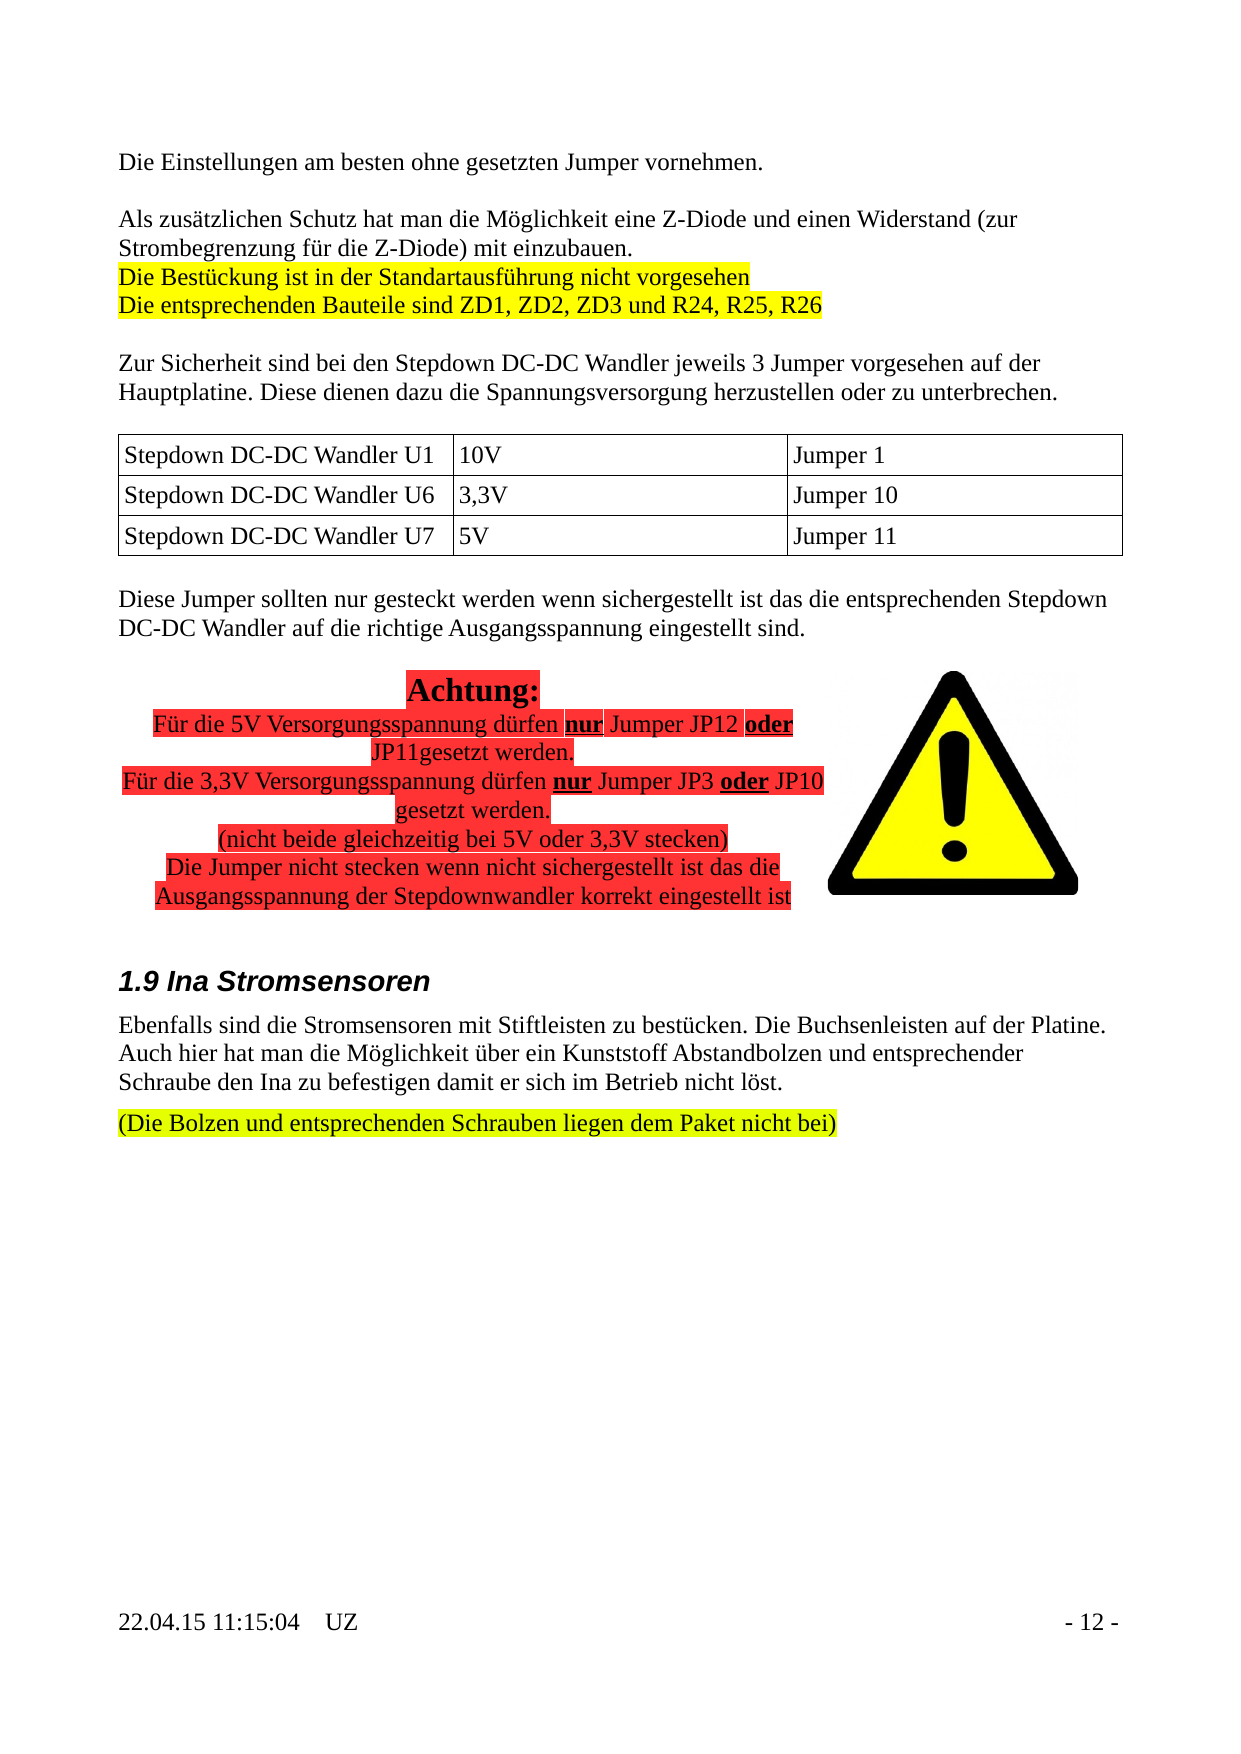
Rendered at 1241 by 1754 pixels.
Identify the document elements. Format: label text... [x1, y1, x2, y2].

subtitle 1.9 Ina Stromsensoren [118, 964, 1122, 997]
text Für die 5V Versorgungsspannung dürfen nur Jumper JP12 oder JP11gesetzt werden. [118, 709, 827, 766]
text [1079, 824, 1122, 852]
text Ebenfalls sind die Stromsensoren mit Stiftleisten zu bestücken. Die Buchsenleisten auf der Platine. Auch hier hat man die Möglichkeit über ein Kunststoff Abstandbolzen und entsprechender Schraube den Ina zu befestigen damit er sich im Betrieb nicht löst. [118, 1010, 1122, 1096]
text Für die 3,3V Versorgungsspannung dürfen nur Jumper JP3 oder JP10 gesetzt werden. [118, 766, 827, 824]
table_cell Stepdown DC-DC Wandler U7 [119, 516, 453, 555]
text Achtung: [118, 670, 1122, 709]
table_cell Jumper 10 [788, 476, 1122, 515]
text Die entsprechenden Bauteile sind ZD1, ZD2, ZD3 und R24, R25, R26 [118, 291, 1122, 319]
table_cell Stepdown DC-DC Wandler U6 [119, 476, 453, 515]
text Zur Sicherheit sind bei den Stepdown DC-DC Wandler jeweils 3 Jumper vorgesehen auf der Hauptplatine. Diese dienen dazu die Spannungsversorgung herzustellen oder zu unterbrechen. [118, 348, 1122, 406]
text Die Jumper nicht stecken wenn nicht sichergestellt ist das die Ausgangsspannung der Stepdownwandler korrekt eingestellt ist [118, 852, 1122, 910]
text Die Einstellungen am besten ohne gesetzten Jumper vornehmen. [118, 147, 1122, 176]
text [1079, 709, 1122, 766]
table_cell 3,3V [454, 476, 787, 515]
picture [827, 671, 1079, 895]
text Diese Jumper sollten nur gesteckt werden wenn sichergestellt ist das die entsprechenden Stepdown DC-DC Wandler auf die richtige Ausgangsspannung eingestellt sind. [118, 584, 1122, 642]
table_header 10V [454, 435, 787, 475]
table_cell Jumper 11 [788, 516, 1122, 555]
table_cell 5V [454, 516, 787, 555]
text (nicht beide gleichzeitig bei 5V oder 3,3V stecken) [118, 824, 827, 852]
text Die Bestückung ist in der Standartausführung nicht vorgesehen [118, 262, 1122, 291]
table_header Jumper 1 [788, 435, 1122, 475]
table_header Stepdown DC-DC Wandler U1 [119, 435, 453, 475]
text [1079, 766, 1122, 824]
text Als zusätzlichen Schutz hat man die Möglichkeit eine Z-Diode und einen Widerstand (zur Strombegrenzung für die Z-Diode) mit einzubauen. [118, 204, 1122, 262]
text (Die Bolzen und entsprechenden Schrauben liegen dem Paket nicht bei) [118, 1108, 1122, 1137]
